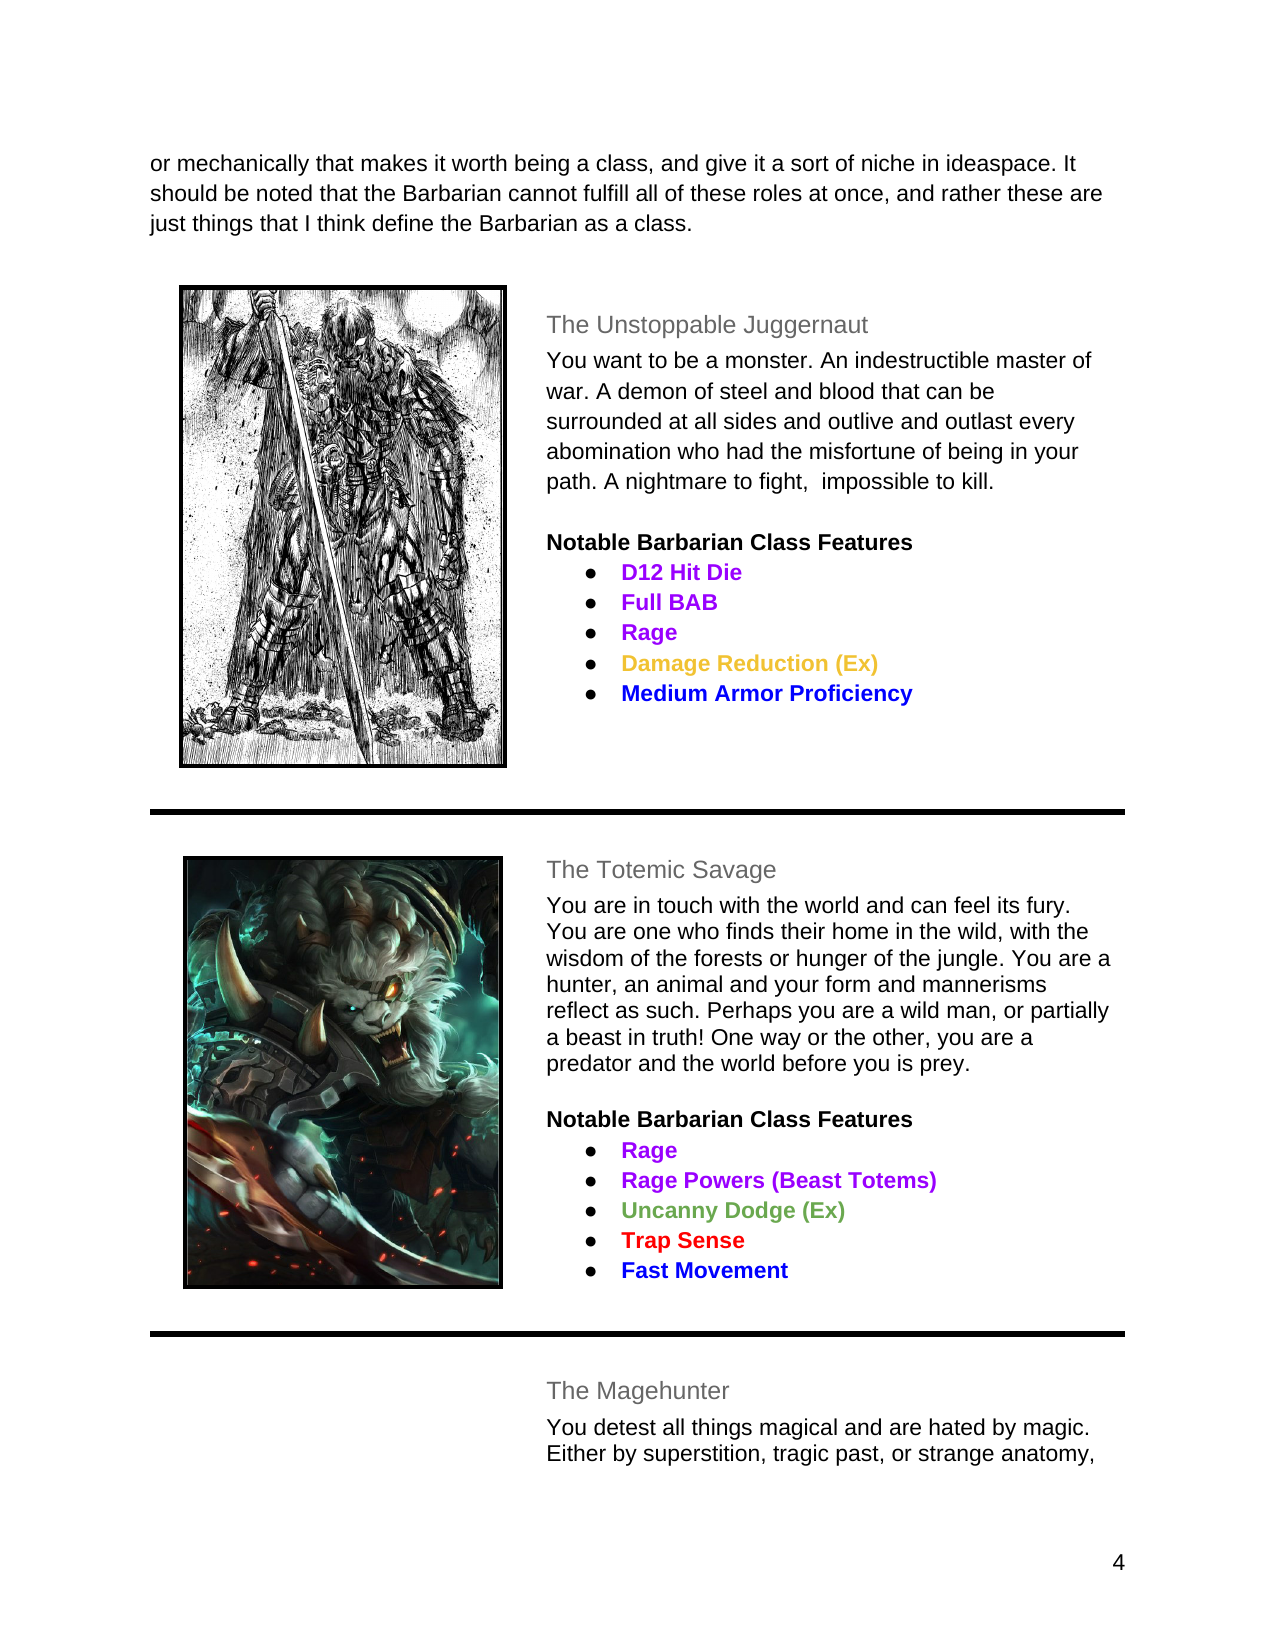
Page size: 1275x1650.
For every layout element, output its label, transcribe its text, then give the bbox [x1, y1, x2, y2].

table_cell [150, 1337, 536, 1500]
picture [183, 290, 503, 764]
table_header The Unstoppable Juggernaut You want to be a monster. An indestructible master of war. A demon of steel and blood that can be surrounded at all sides and outlive and outlast every abomination who had the misfortune of being in your path. A nightmare to fight, impossible to kill. Notable Barbarian Class Features D12 Hit Die Full BAB Rage Damage Reduction (Ex) Medium Armor Proficiency [536, 271, 1125, 809]
text or mechanically that makes it worth being a class, and give it a sort of niche in ideaspace. It should be noted that the Barbarian cannot fulfill all of these roles at once, and rather these are just things that I think define the Barbarian as a class. [150, 150, 1125, 237]
table_cell The Magehunter You detest all things magical and are hated by magic. Either by superstition, tragic past, or strange anatomy, [536, 1337, 1125, 1500]
table_cell The Totemic Savage You are in touch with the world and can feel its fury. You are one who finds their home in the wild, with the wisdom of the forests or hunger of the jungle. You are a hunter, an animal and your form and mannerisms reflect as such. Perhaps you are a wild man, or partially a beast in truth! One way or the other, you are a predator and the world before you is prey. Notable Barbarian Class Features Rage Rage Powers (Beast Totems) Uncanny Dodge (Ex) Trap Sense Fast Movement [536, 815, 1125, 1331]
table_header [150, 271, 536, 809]
picture [187, 860, 499, 1285]
table_cell [150, 815, 536, 1331]
